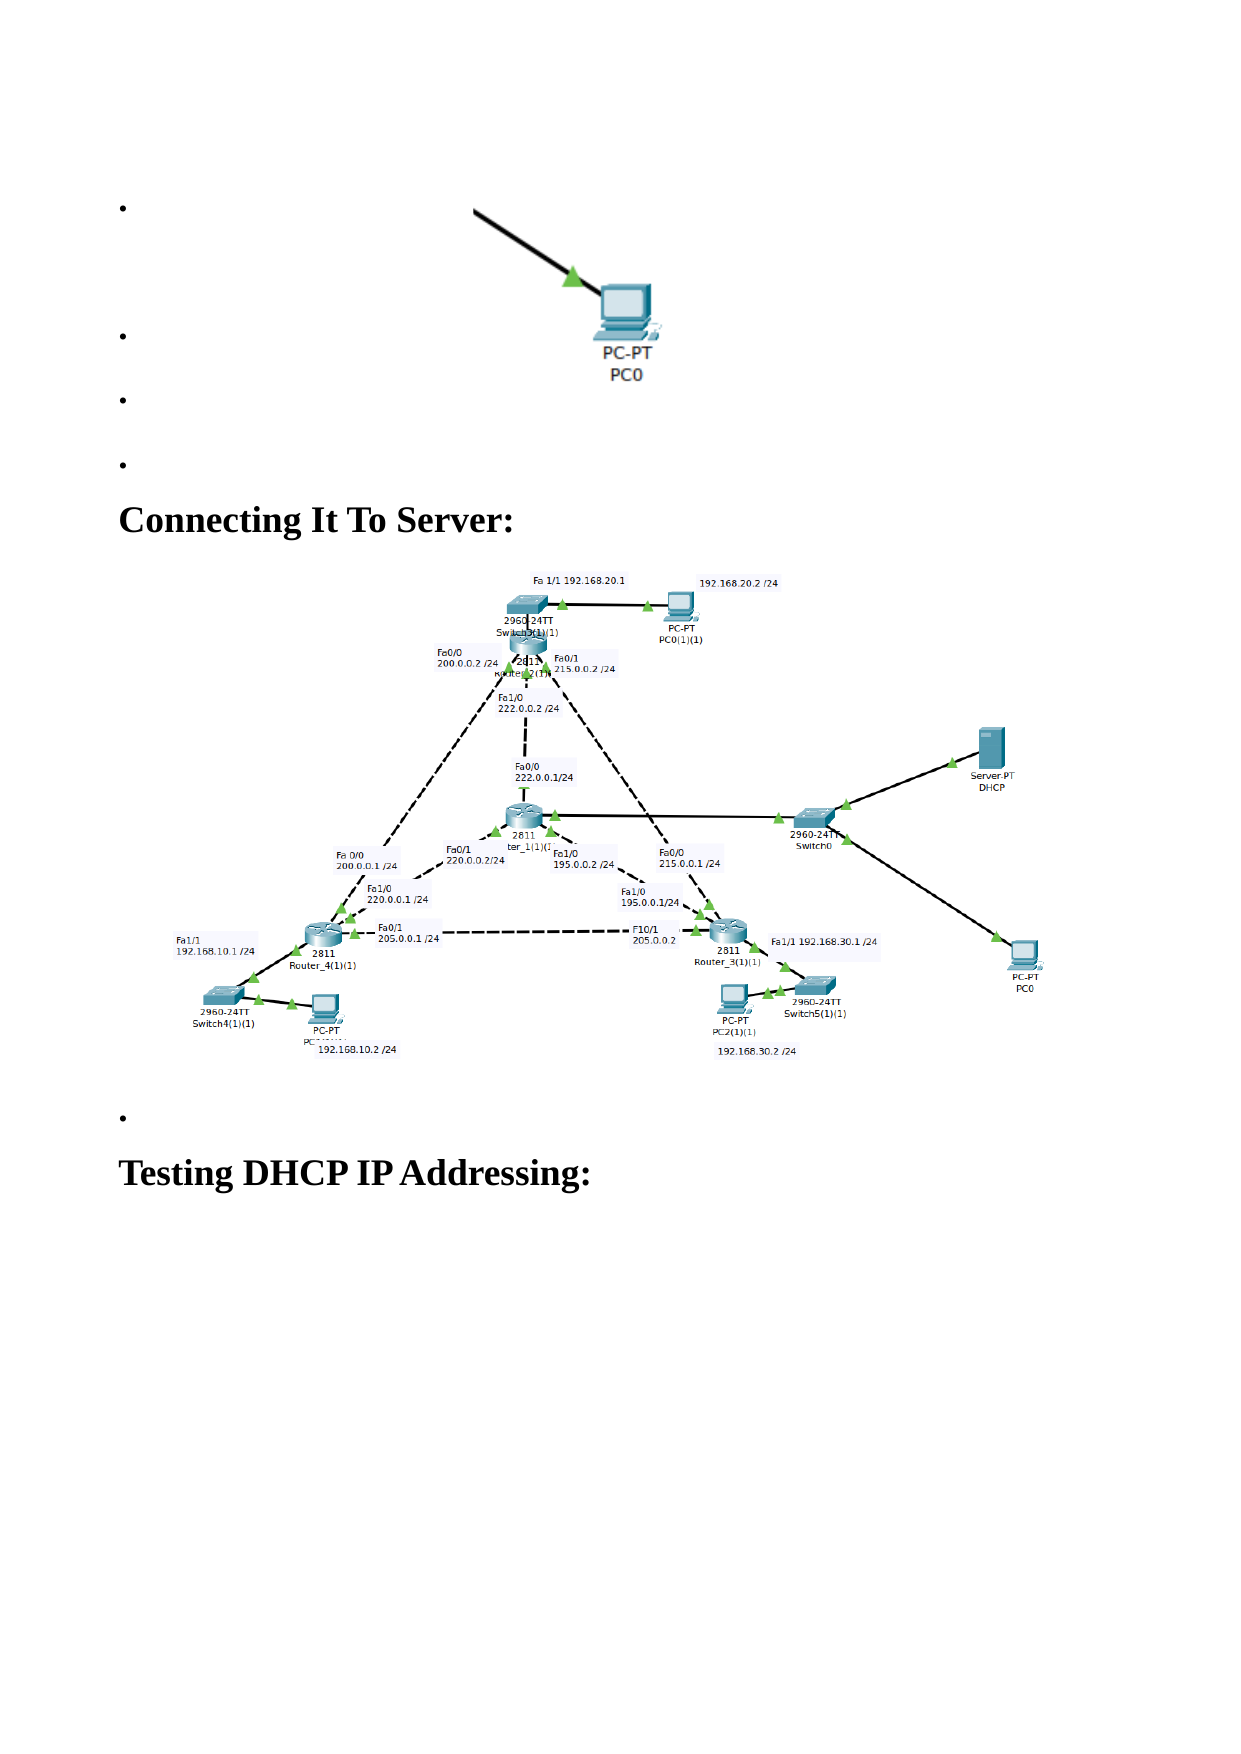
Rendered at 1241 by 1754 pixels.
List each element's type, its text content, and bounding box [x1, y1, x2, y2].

text . [118, 433, 1122, 476]
text Connecting It To Server: [118, 497, 1122, 540]
picture [473, 176, 767, 436]
text . [118, 176, 473, 219]
text [767, 176, 1122, 219]
text . [118, 369, 473, 412]
text . [118, 1080, 1122, 1129]
picture [118, 561, 1123, 1080]
text [767, 369, 1122, 412]
text . [118, 305, 473, 348]
text Testing DHCP IP Addressing: [118, 1151, 1122, 1194]
text [767, 305, 1122, 348]
